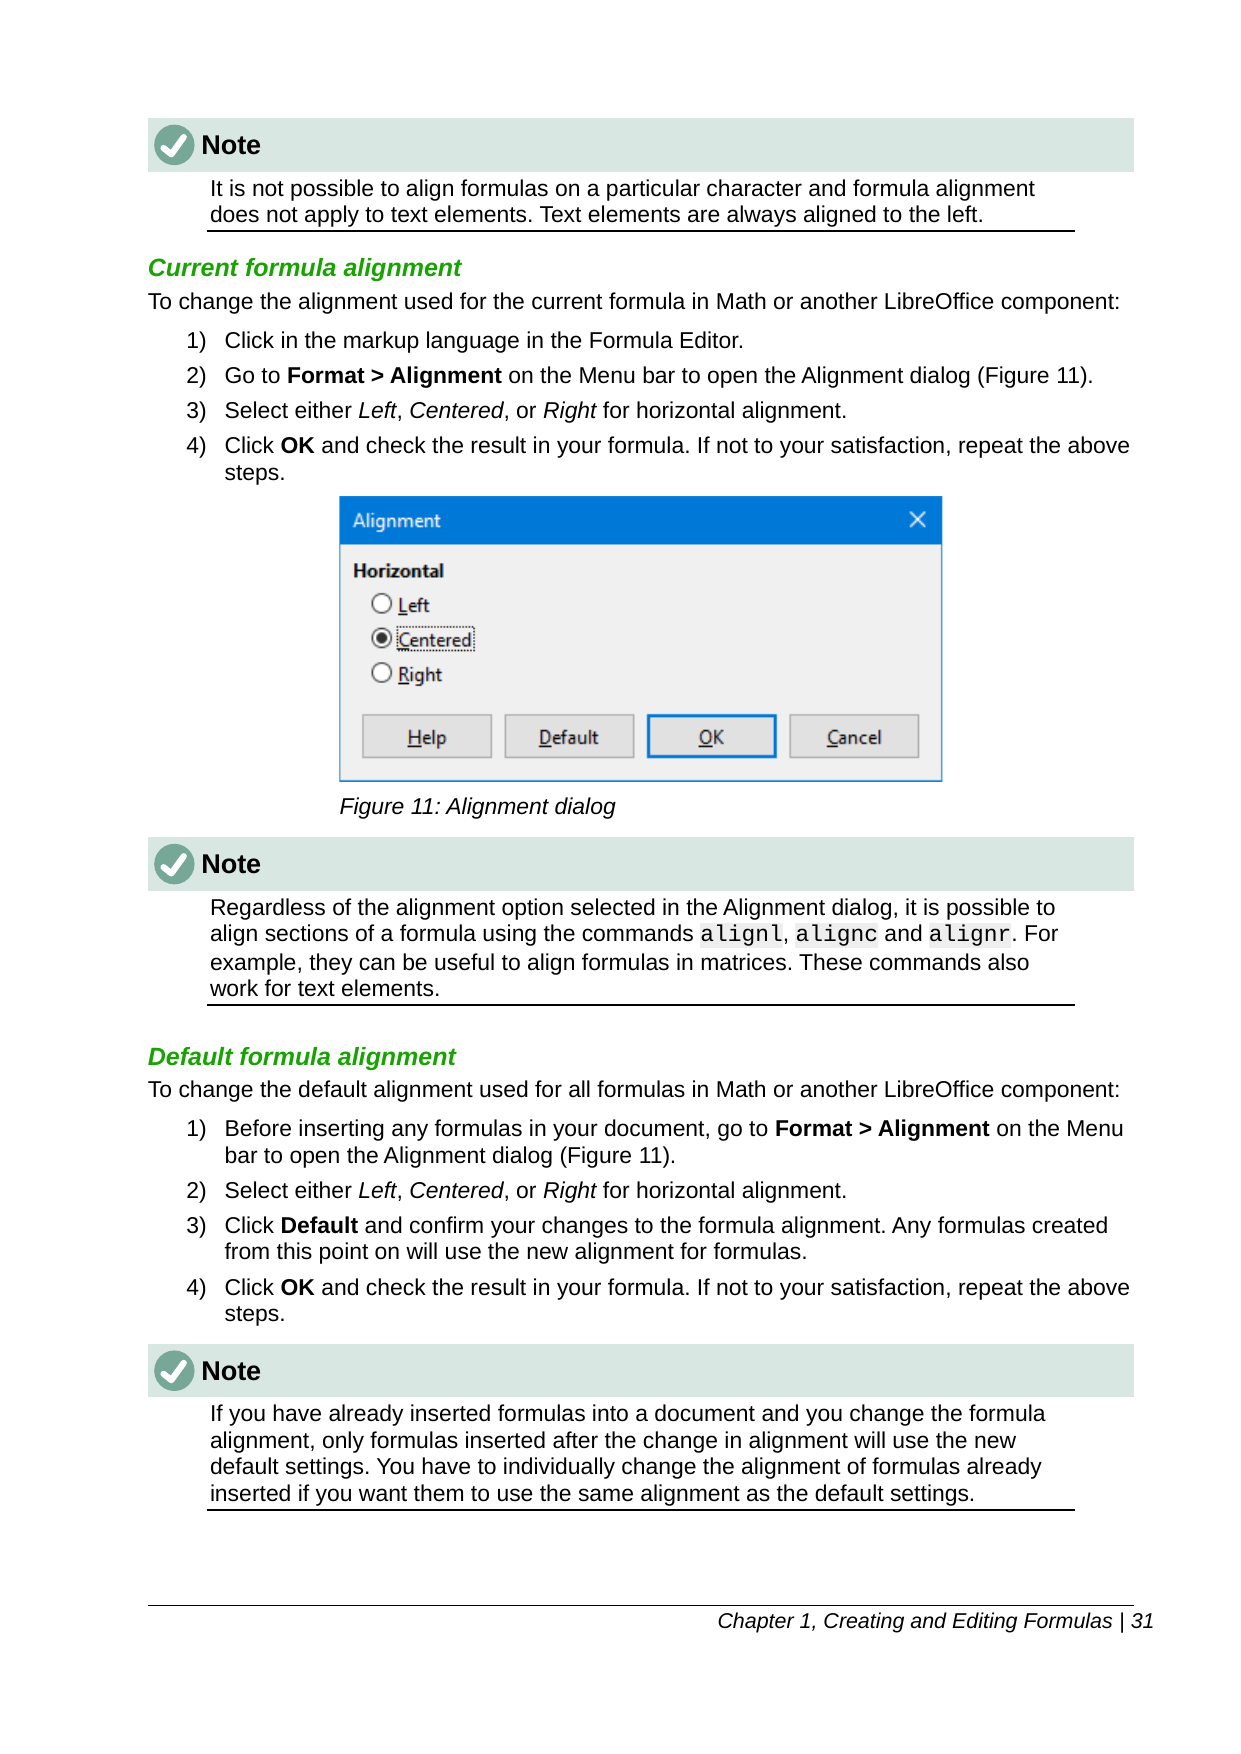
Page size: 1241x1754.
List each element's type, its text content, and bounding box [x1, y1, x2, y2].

list Click OK and check the result in your formula. If not to your satisfaction, repeat the above steps. [207, 432, 1134, 485]
list Select either Left, Centered, or Right for horizontal alignment. [207, 1177, 1134, 1203]
text If you have already inserted formulas into a document and you change the formula alignment, only formulas inserted after the change in alignment will use the new default settings. You have to individually change the alignment of formulas already inserted if you want them to use the same alignment as the default settings. [207, 1397, 1075, 1509]
text To change the default alignment used for all formulas in Math or another LibreOffice component: [148, 1076, 1134, 1103]
subtitle Note [148, 118, 1134, 172]
text It is not possible to align formulas on a particular character and formula alignment does not apply to text elements. Text elements are always aligned to the left. [207, 172, 1075, 230]
list Go to Format > Alignment on the Menu bar to open the Alignment dialog (Figure 11). [207, 362, 1134, 388]
list Before inserting any formulas in your document, go to Format > Alignment on the Menu bar to open the Alignment dialog (Figure 11). [207, 1115, 1134, 1168]
picture [339, 496, 943, 782]
list Click Default and confirm your changes to the formula alignment. Any formulas created from this point on will use the new alignment for formulas. [207, 1212, 1134, 1265]
text Figure 11: Alignment dialog [339, 793, 942, 819]
text Regardless of the alignment option selected in the Alignment dialog, it is possible to align sections of a formula using the commands alignl, alignc and alignr. For example, they can be useful to align formulas in matrices. These commands also work for text elements. [207, 891, 1075, 1004]
subtitle Default formula alignment [148, 1042, 1134, 1070]
list Click OK and check the result in your formula. If not to your satisfaction, repeat the above steps. [207, 1273, 1134, 1326]
subtitle Note [148, 1344, 1134, 1397]
subtitle Note [148, 837, 1134, 891]
list Click in the markup language in the Formula Editor. [207, 327, 1134, 353]
subtitle Current formula alignment [148, 253, 1134, 282]
text To change the alignment used for the current formula in Math or another LibreOffice component: [148, 288, 1134, 314]
list Select either Left, Centered, or Right for horizontal alignment. [207, 397, 1134, 423]
